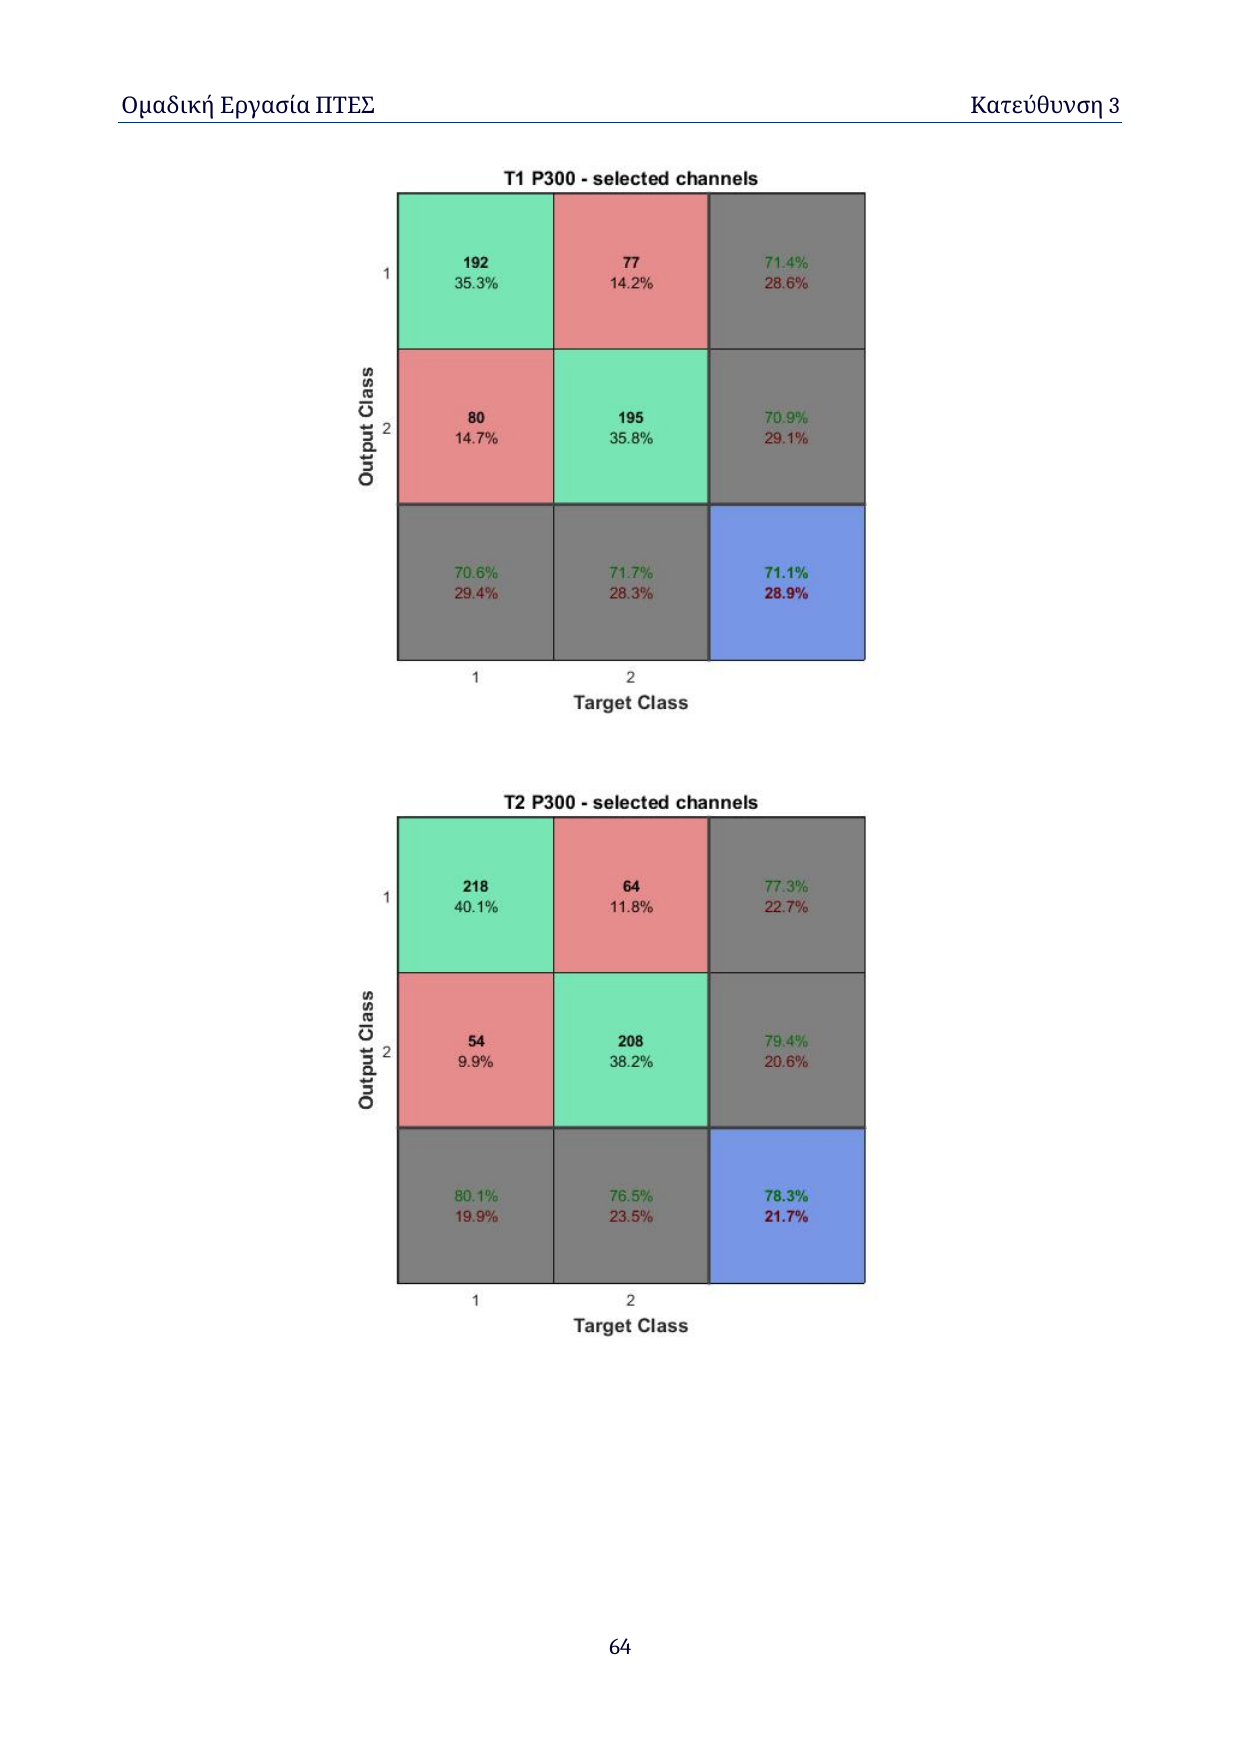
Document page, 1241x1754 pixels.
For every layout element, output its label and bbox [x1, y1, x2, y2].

picture [320, 761, 921, 1361]
picture [320, 137, 921, 738]
